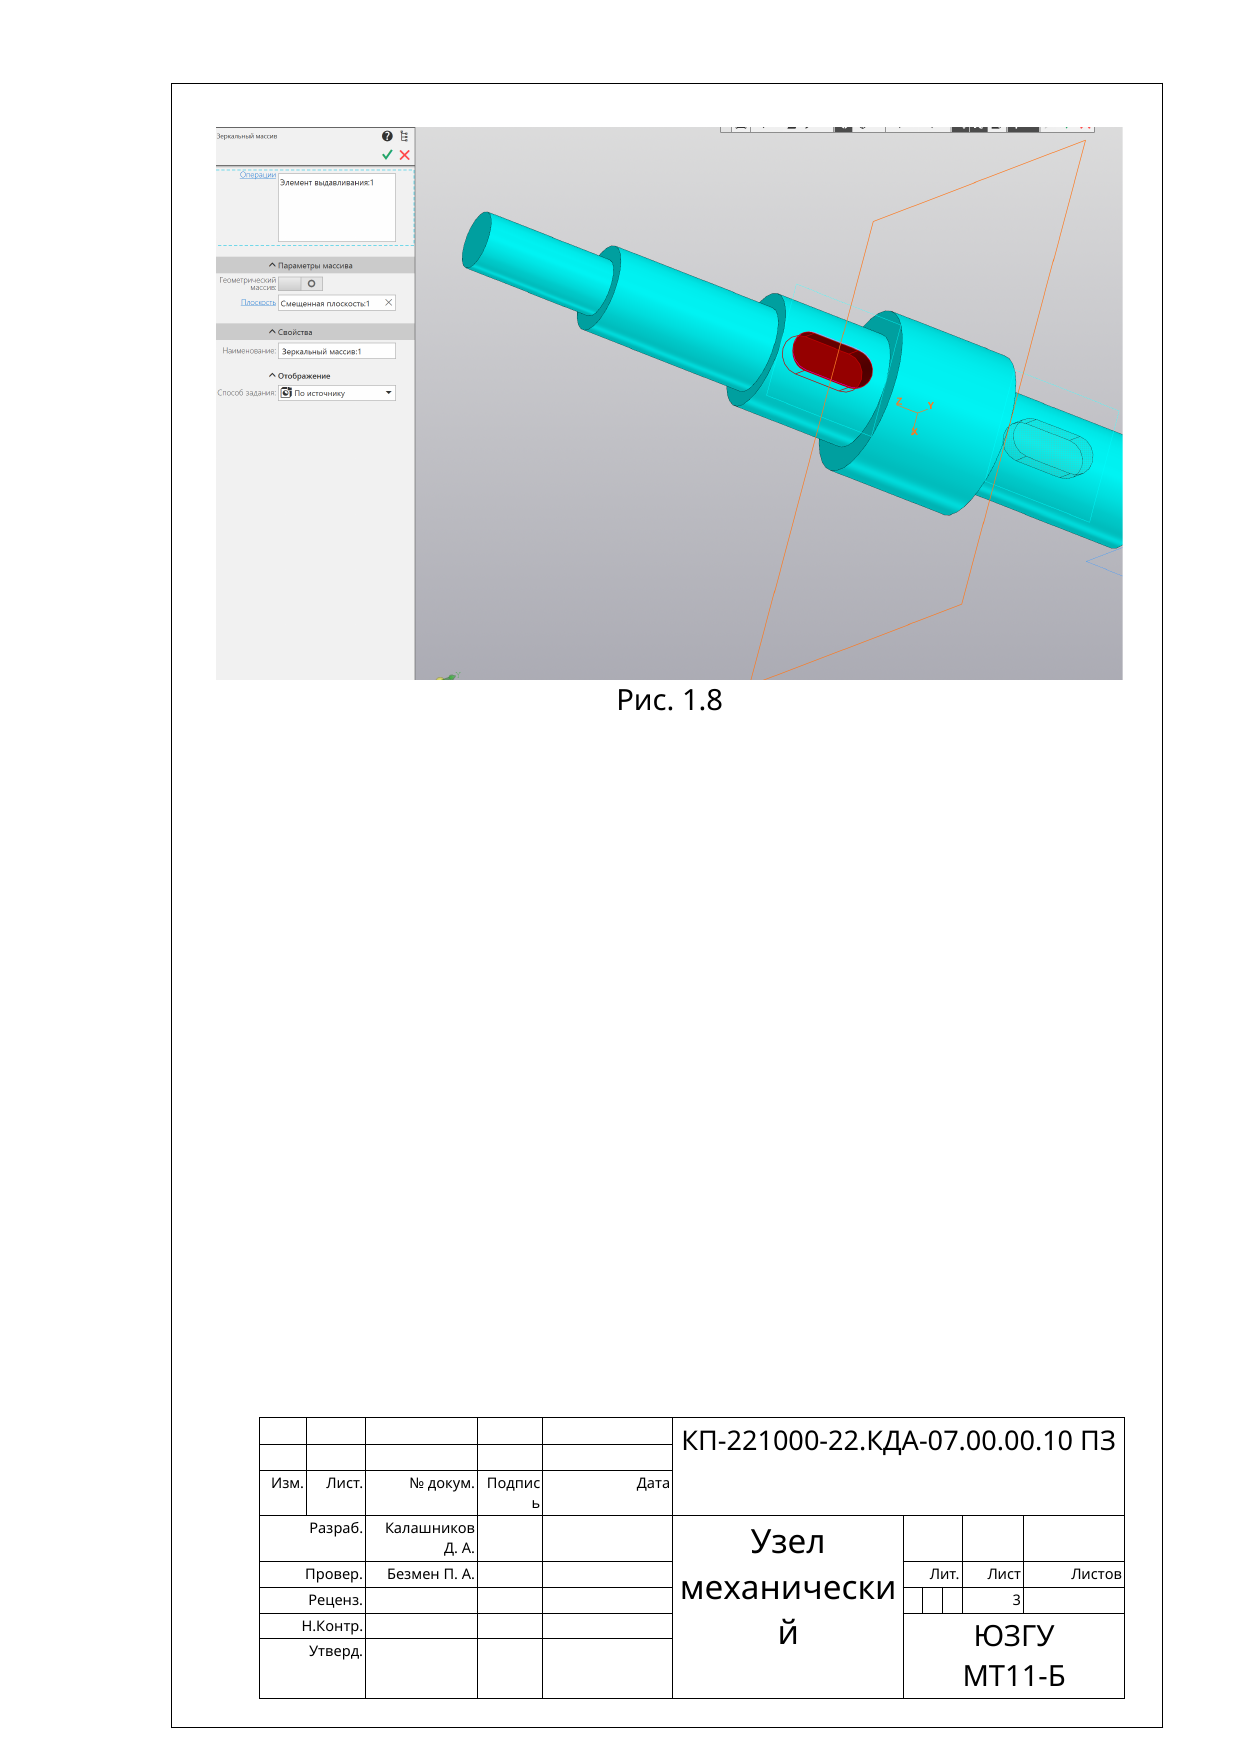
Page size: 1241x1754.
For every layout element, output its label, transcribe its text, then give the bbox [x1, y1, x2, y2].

picture [216, 127, 1123, 680]
text Рис. 1.8 [216, 680, 1123, 719]
